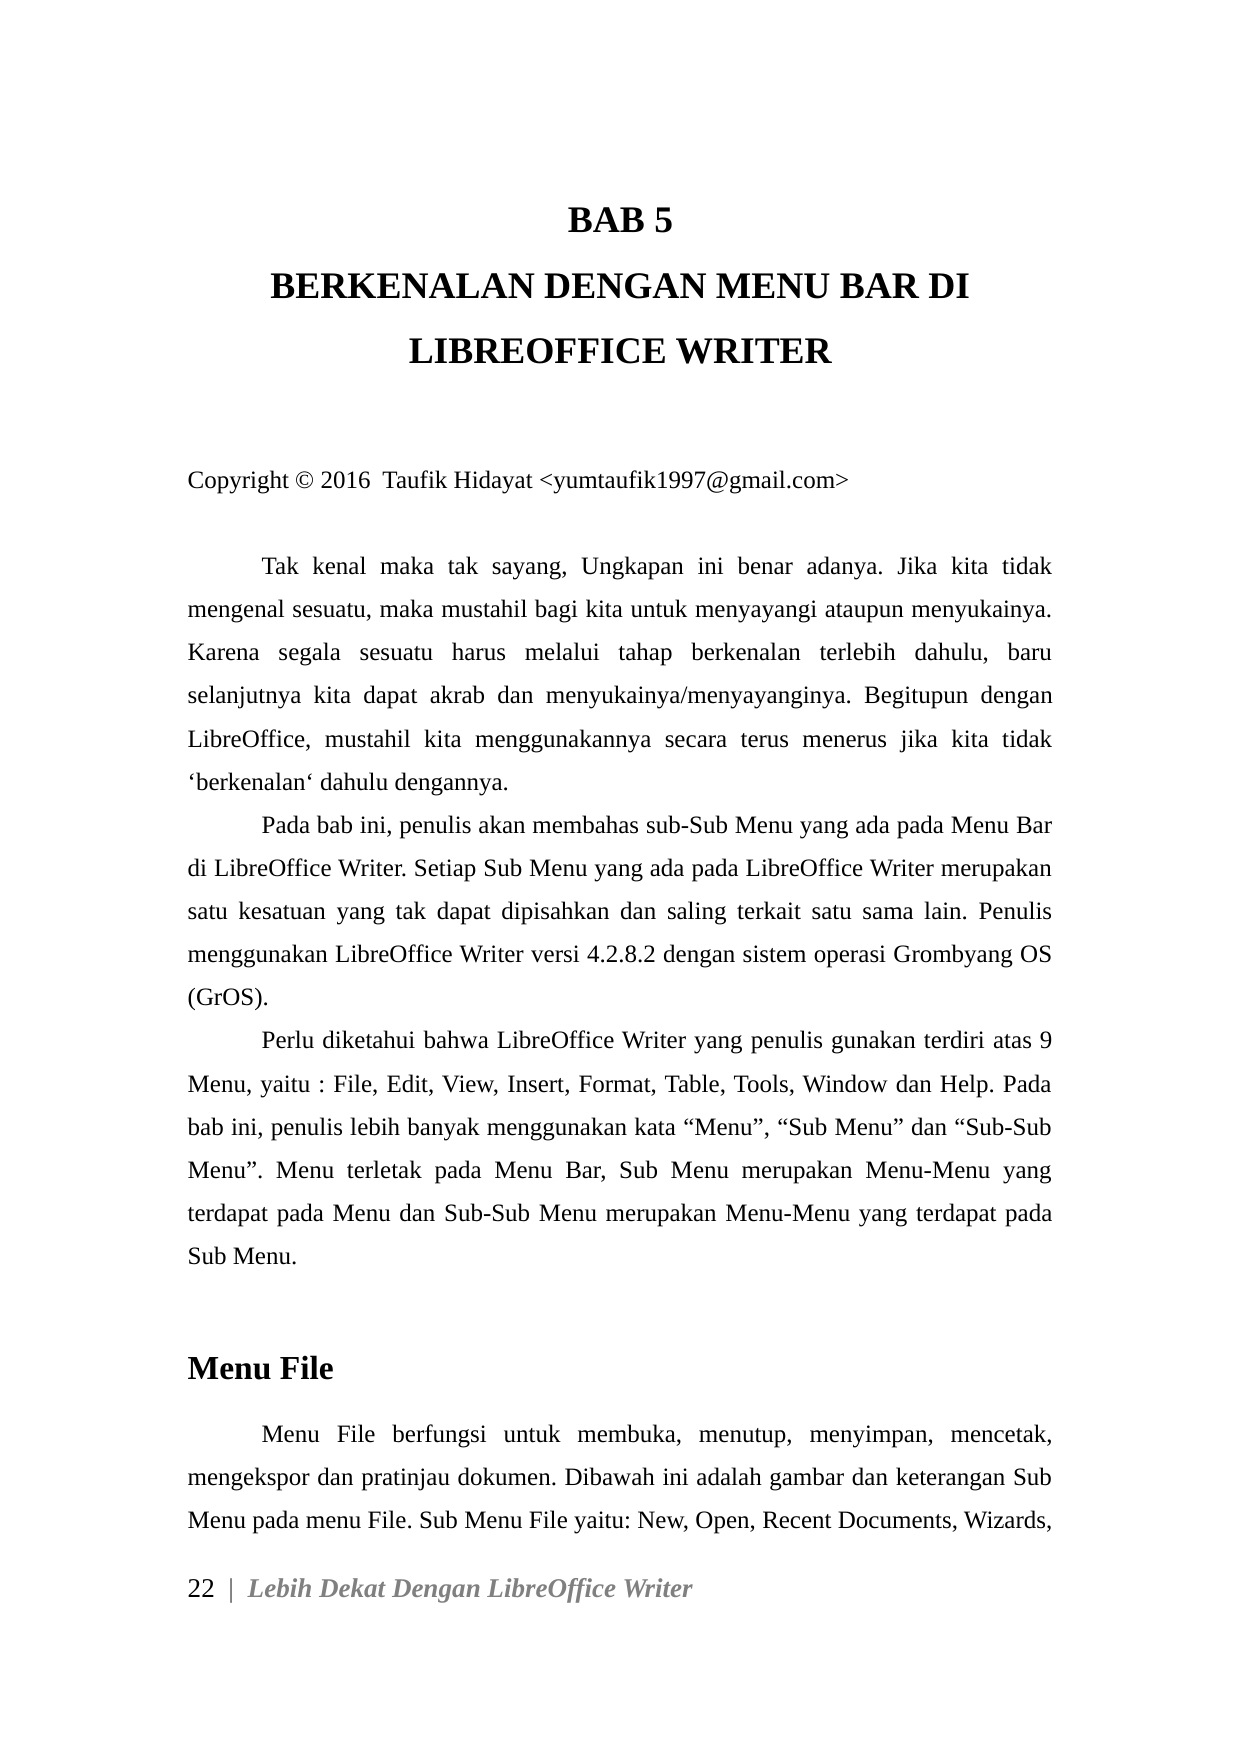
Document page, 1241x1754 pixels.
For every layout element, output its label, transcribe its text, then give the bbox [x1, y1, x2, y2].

text Menu File berfungsi untuk membuka, menutup, menyimpan, mencetak, mengekspor dan pratinjau dokumen. Dibawah ini adalah gambar dan keterangan Sub Menu pada menu File. Sub Menu File yaitu: New, Open, Recent Documents, Wizards, [187, 1419, 1053, 1534]
subtitle BAB 5 BERKENALAN DENGAN MENU BAR DI LIBREOFFICE WRITER [187, 175, 1053, 184]
text Perlu diketahui bahwa LibreOffice Writer yang penulis gunakan terdiri atas 9 Menu, yaitu : File, Edit, View, Insert, Format, Table, Tools, Window dan Help. Pada bab ini, penulis lebih banyak menggunakan kata “Menu”, “Sub Menu” dan “Sub-Sub Menu”. Menu terletak pada Menu Bar, Sub Menu merupakan Menu-Menu yang terdapat pada Menu dan Sub-Sub Menu merupakan Menu-Menu yang terdapat pada Sub Menu. [187, 1026, 1053, 1270]
text BAB 5 [187, 197, 1053, 240]
text Copyright © 2016 Taufik Hidayat <yumtaufik1997@gmail.com> [187, 465, 1053, 494]
subtitle Menu File [187, 1348, 1053, 1387]
text BERKENALAN DENGAN MENU BAR DI LIBREOFFICE WRITER [187, 263, 1053, 371]
text Pada bab ini, penulis akan membahas sub-Sub Menu yang ada pada Menu Bar di LibreOffice Writer. Setiap Sub Menu yang ada pada LibreOffice Writer merupakan satu kesatuan yang tak dapat dipisahkan dan saling terkait satu sama lain. Penulis menggunakan LibreOffice Writer versi 4.2.8.2 dengan sistem operasi Grombyang OS (GrOS). [187, 810, 1053, 1011]
text Tak kenal maka tak sayang, Ungkapan ini benar adanya. Jika kita tidak mengenal sesuatu, maka mustahil bagi kita untuk menyayangi ataupun menyukainya. Karena segala sesuatu harus melalui tahap berkenalan terlebih dahulu, baru selanjutnya kita dapat akrab dan menyukainya/menyayanginya. Begitupun dengan LibreOffice, mustahil kita menggunakannya secara terus menerus jika kita tidak ‘berkenalan‘ dahulu dengannya. [187, 551, 1053, 796]
